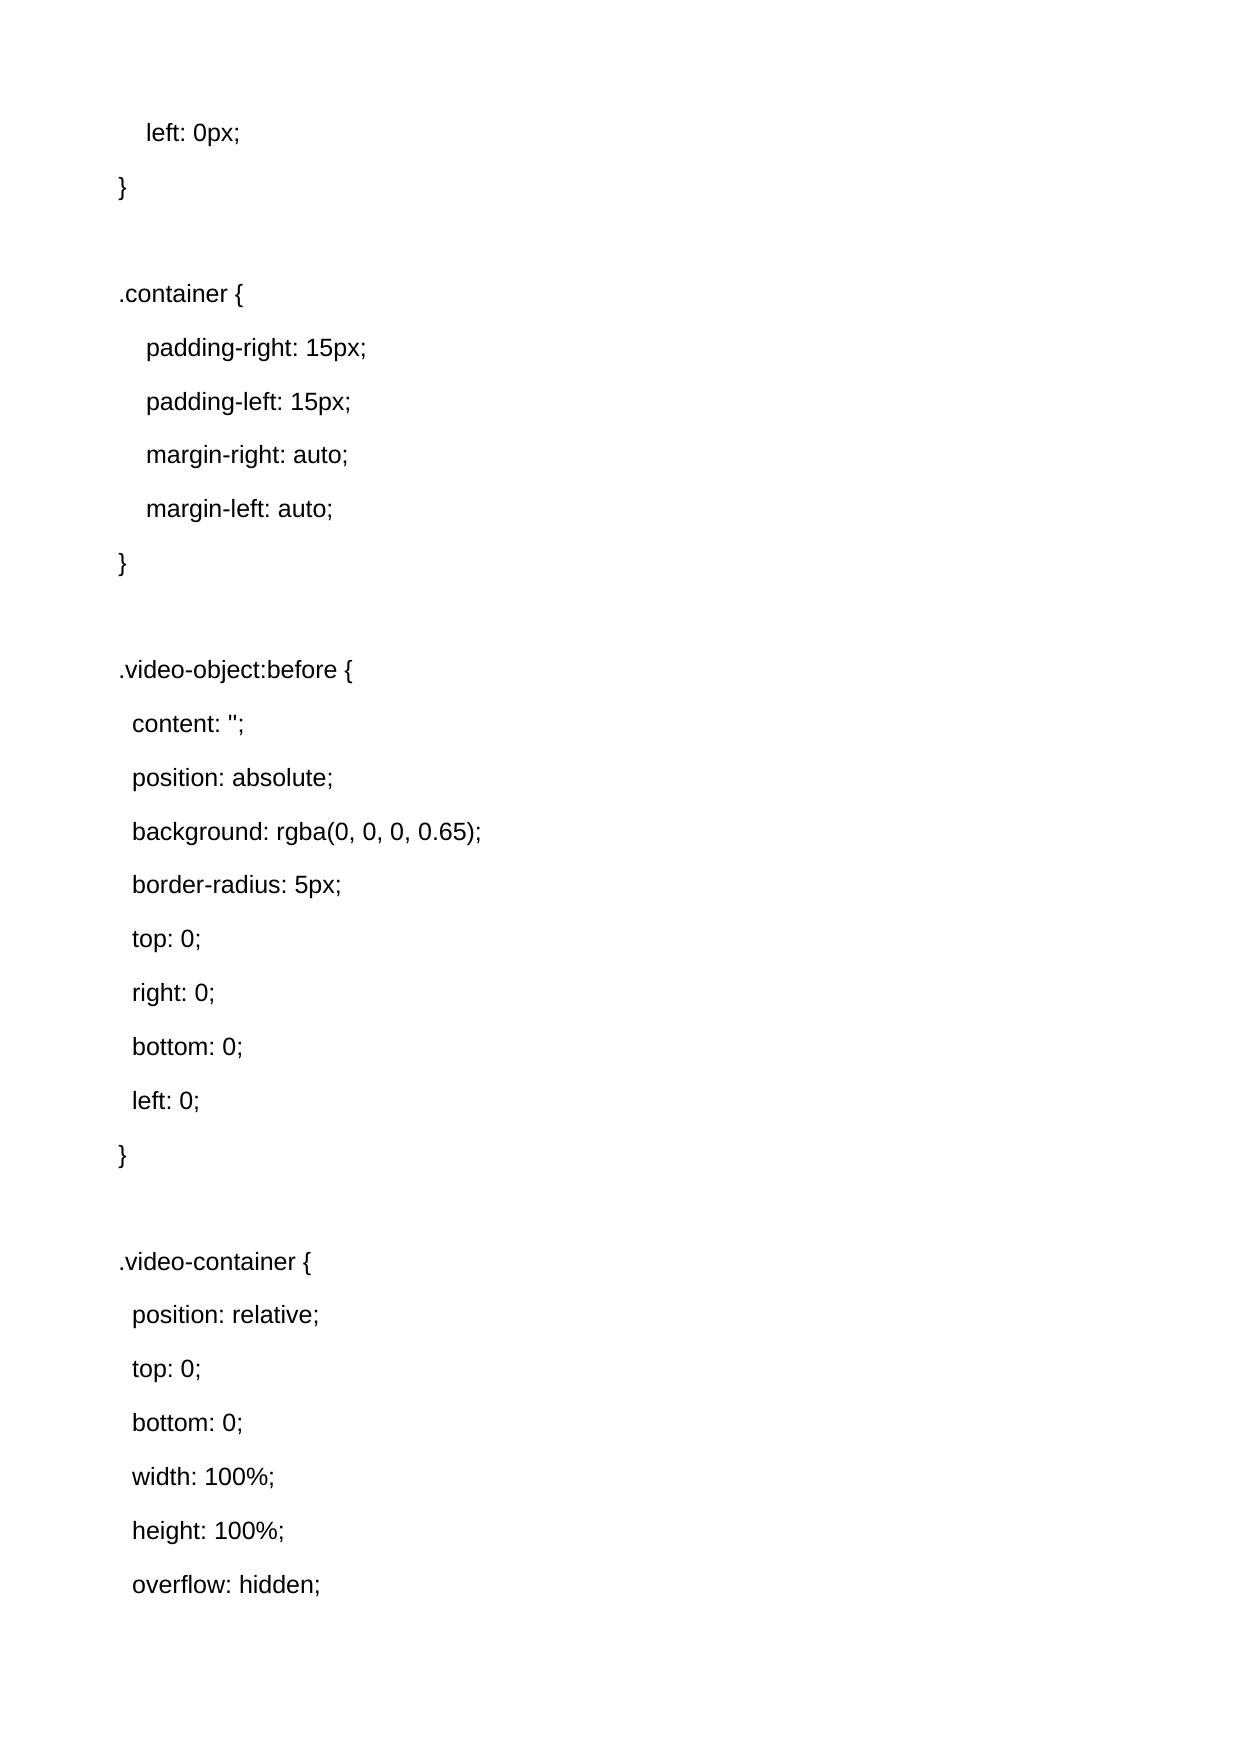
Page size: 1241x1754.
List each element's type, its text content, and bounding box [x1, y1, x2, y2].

text bottom: 0; [118, 1408, 1122, 1437]
text } [118, 1140, 1122, 1168]
text .video-container { [118, 1247, 1122, 1275]
text overflow: hidden; [118, 1570, 1122, 1598]
text right: 0; [118, 978, 1122, 1007]
text border-radius: 5px; [118, 870, 1122, 899]
text content: ''; [118, 709, 1122, 738]
text position: absolute; [118, 763, 1122, 791]
text margin-left: auto; [118, 494, 1122, 523]
text } [118, 172, 1122, 201]
text } [118, 548, 1122, 577]
text padding-left: 15px; [118, 387, 1122, 415]
text top: 0; [118, 924, 1122, 953]
text background: rgba(0, 0, 0, 0.65); [118, 817, 1122, 845]
text top: 0; [118, 1354, 1122, 1383]
text width: 100%; [118, 1462, 1122, 1491]
text position: relative; [118, 1300, 1122, 1329]
text padding-right: 15px; [118, 333, 1122, 361]
text left: 0; [118, 1086, 1122, 1114]
text height: 100%; [118, 1516, 1122, 1544]
text margin-right: auto; [118, 440, 1122, 469]
text .container { [118, 279, 1122, 308]
text bottom: 0; [118, 1032, 1122, 1061]
text .video-object:before { [118, 655, 1122, 684]
text left: 0px; [118, 118, 1122, 147]
